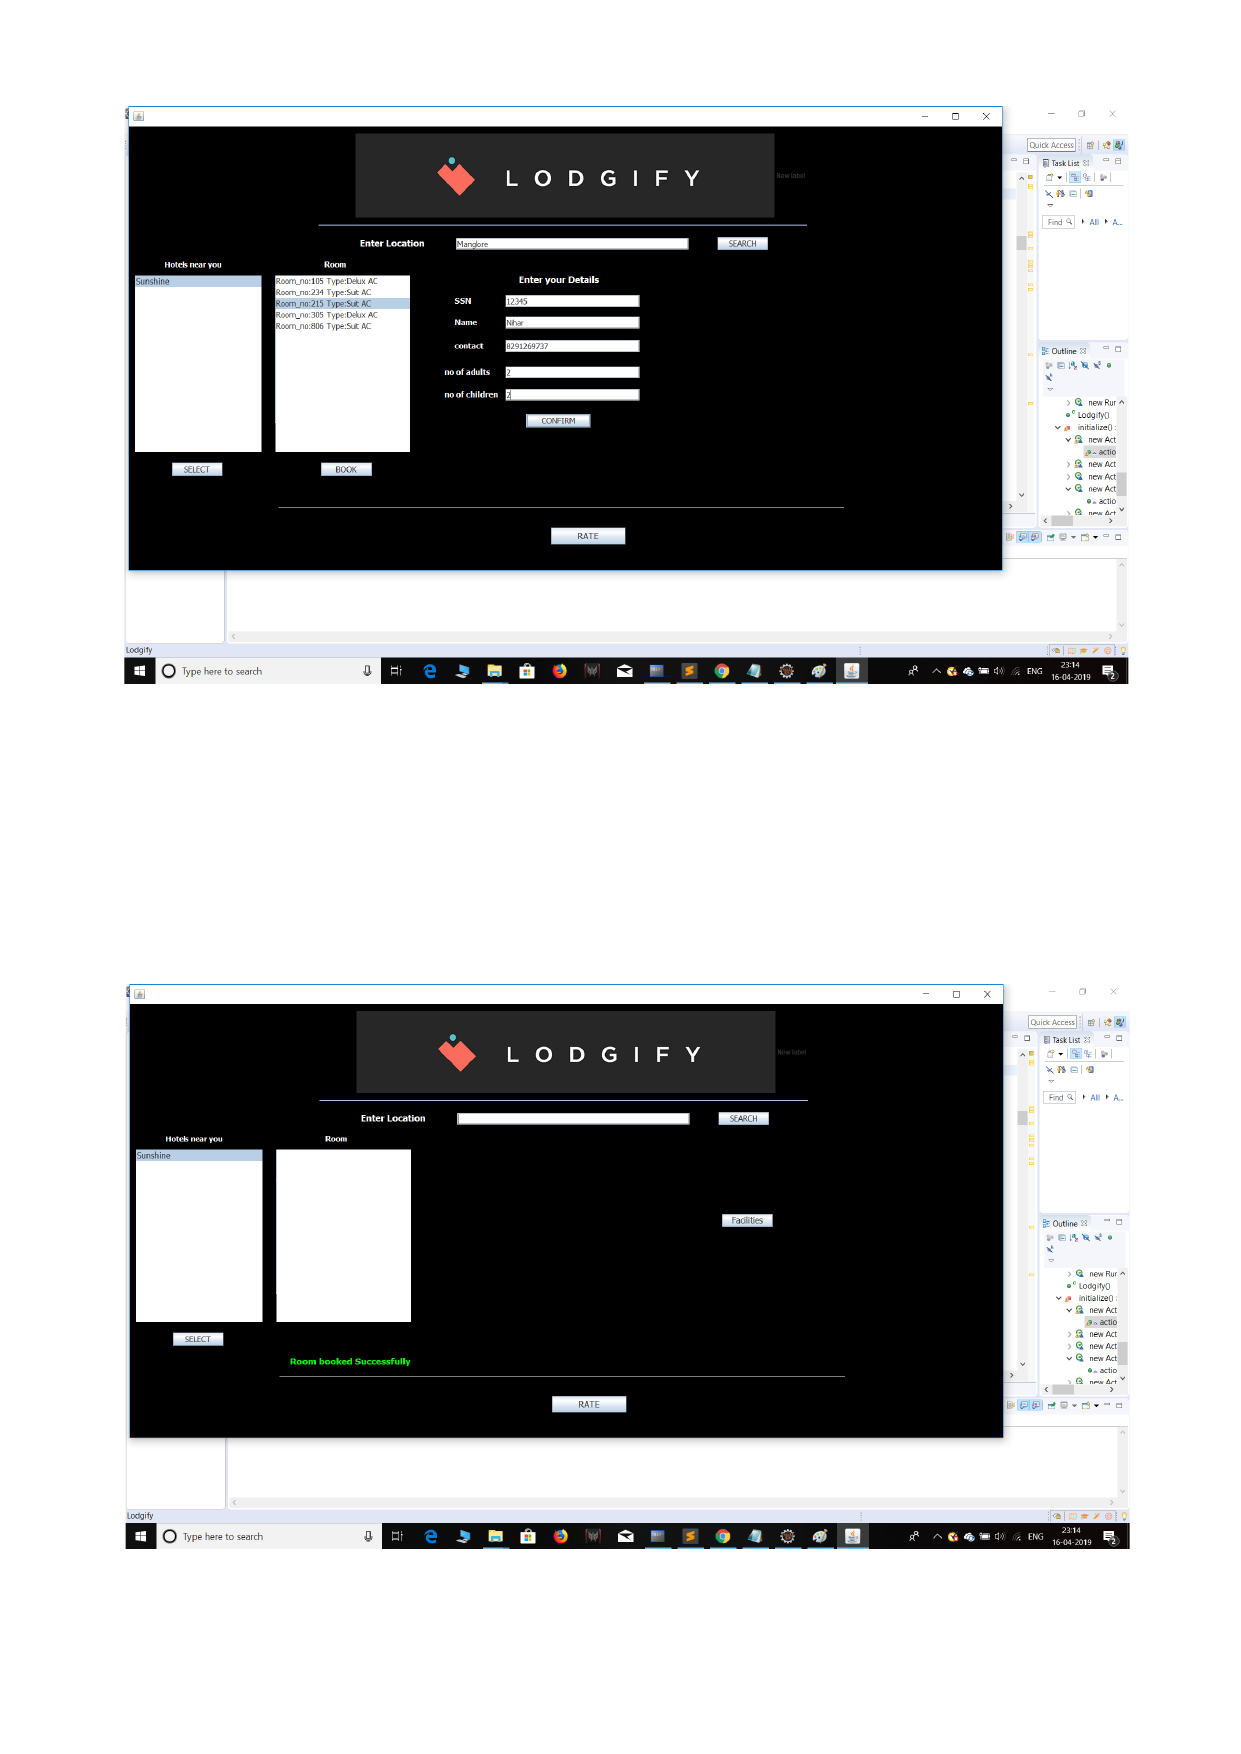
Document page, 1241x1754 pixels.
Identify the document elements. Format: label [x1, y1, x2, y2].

picture [124, 106, 1129, 684]
picture [125, 984, 1130, 1549]
